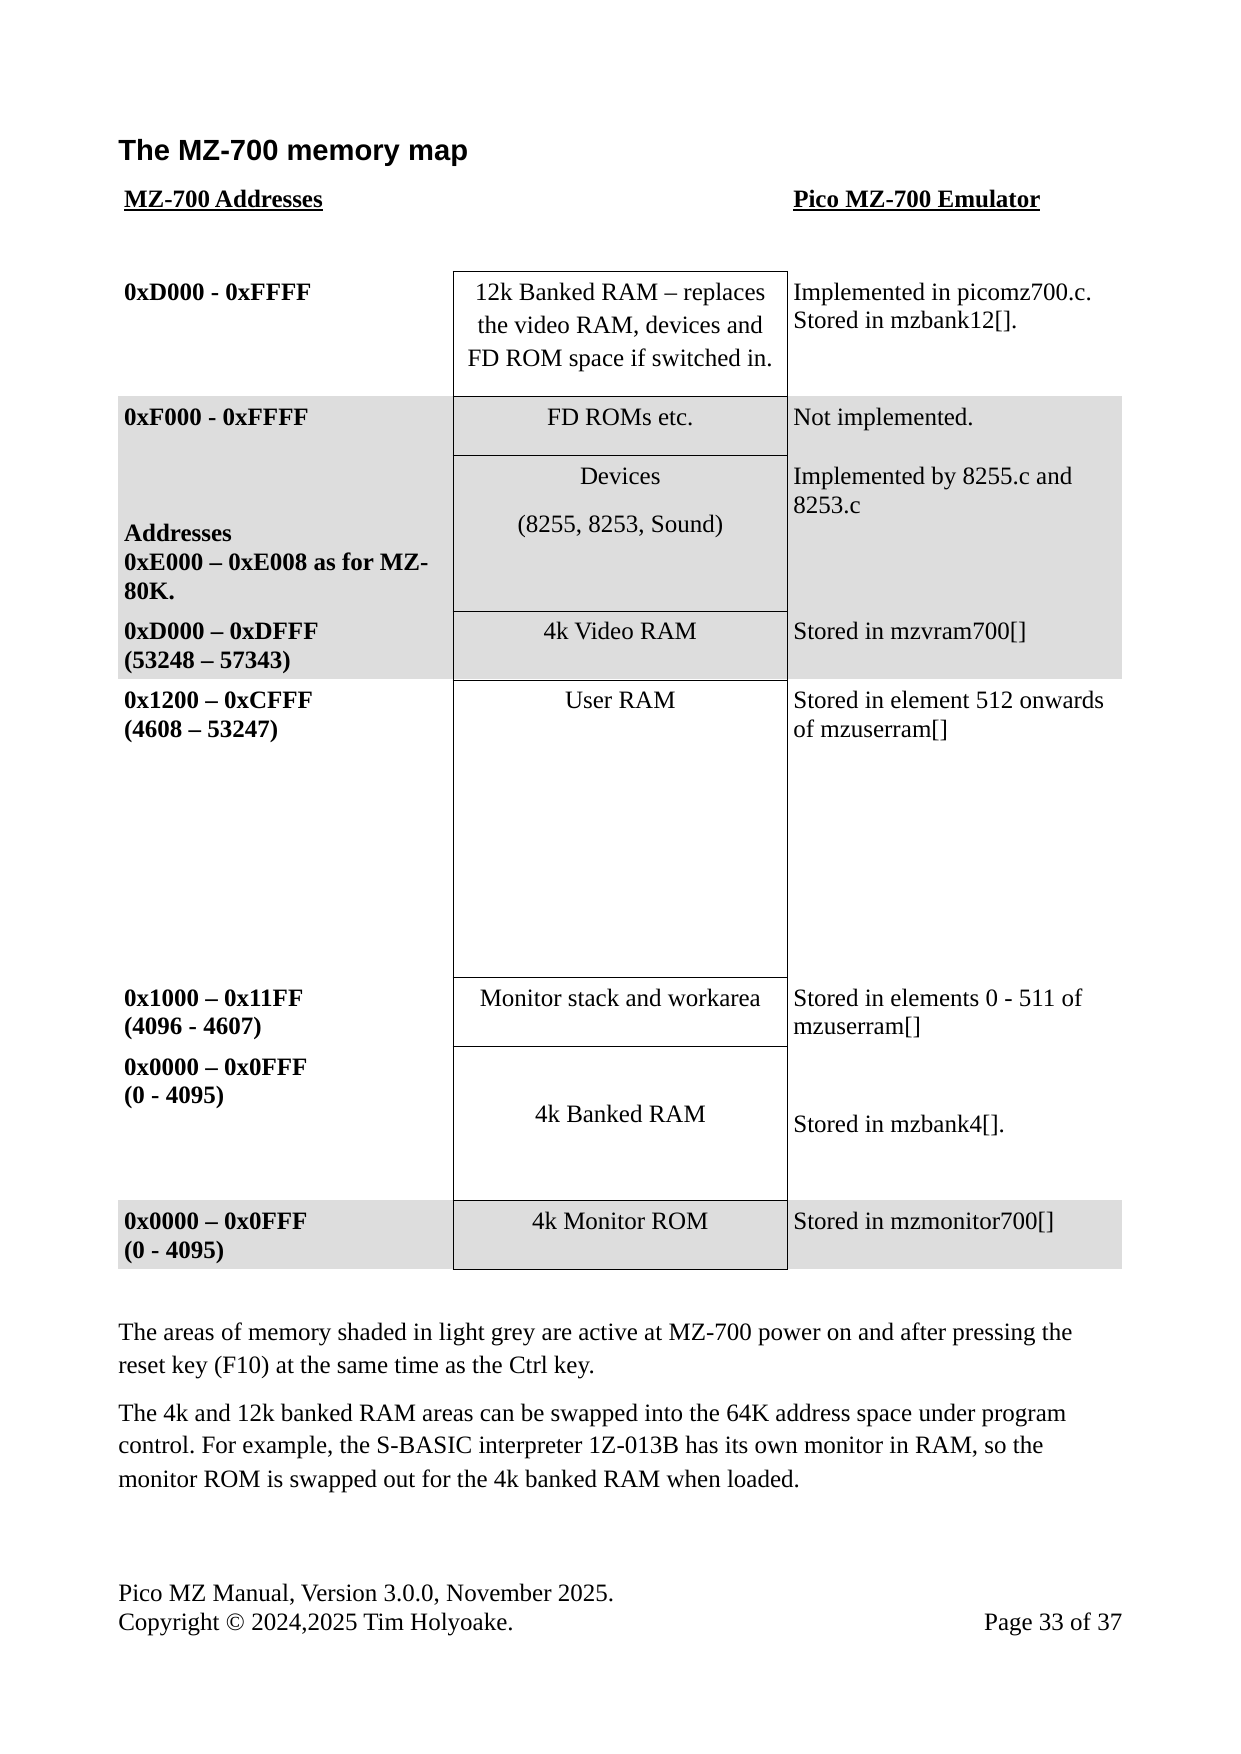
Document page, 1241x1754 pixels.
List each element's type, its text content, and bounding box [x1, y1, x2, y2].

table_cell 0x1000 – 0x11FF (4096 - 4607) [118, 977, 453, 1046]
table_cell 4k Banked RAM [454, 1047, 787, 1200]
table_cell User RAM [454, 681, 787, 977]
table_header [453, 179, 787, 271]
table_cell 0x0000 – 0x0FFF (0 - 4095) [118, 1046, 453, 1200]
table_cell 0xD000 – 0xDFFF (53248 – 57343) [118, 611, 453, 679]
table_cell 0xD000 - 0xFFFF [118, 271, 453, 396]
subtitle The MZ-700 memory map [118, 133, 1122, 166]
table_cell 0x0000 – 0x0FFF (0 - 4095) [118, 1200, 453, 1269]
table_header MZ-700 Addresses [118, 179, 453, 271]
text The 4k and 12k banked RAM areas can be swapped into the 64K address space under program control. For example, the S-BASIC interpreter 1Z-013B has its own monitor in RAM, so the monitor ROM is swapped out for the 4k banked RAM when loaded. [118, 1398, 1122, 1492]
table_cell 0xF000 - 0xFFFF [118, 396, 453, 455]
table_cell Devices (8255, 8253, Sound) [454, 456, 787, 611]
table_cell 4k Video RAM [454, 612, 787, 679]
table_cell Stored in mzbank4[]. [788, 1046, 1122, 1200]
table_header Pico MZ-700 Emulator [788, 179, 1122, 271]
table_cell Implemented by 8255.c and 8253.c [788, 455, 1122, 611]
table_cell Stored in elements 0 - 511 of mzuserram[] [788, 977, 1122, 1046]
table_cell 12k Banked RAM – replaces the video RAM, devices and FD ROM space if switched in. [454, 272, 787, 396]
table_cell Monitor stack and workarea [454, 978, 787, 1046]
table_cell FD ROMs etc. [454, 397, 787, 455]
table_cell Not implemented. [788, 396, 1122, 455]
table_cell Stored in mzmonitor700[] [788, 1200, 1122, 1269]
table_cell 4k Monitor ROM [454, 1201, 787, 1269]
table_cell Implemented in picomz700.c. Stored in mzbank12[]. [788, 271, 1122, 396]
table_cell Stored in mzvram700[] [788, 611, 1122, 679]
table_cell Stored in element 512 onwards of mzuserram[] [788, 680, 1122, 977]
table_cell Addresses 0xE000 – 0xE008 as for MZ-80K. [118, 455, 453, 611]
table_cell 0x1200 – 0xCFFF (4608 – 53247) [118, 680, 453, 977]
text The areas of memory shaded in light grey are active at MZ-700 power on and after pressing the reset key (F10) at the same time as the Ctrl key. [118, 1317, 1122, 1379]
